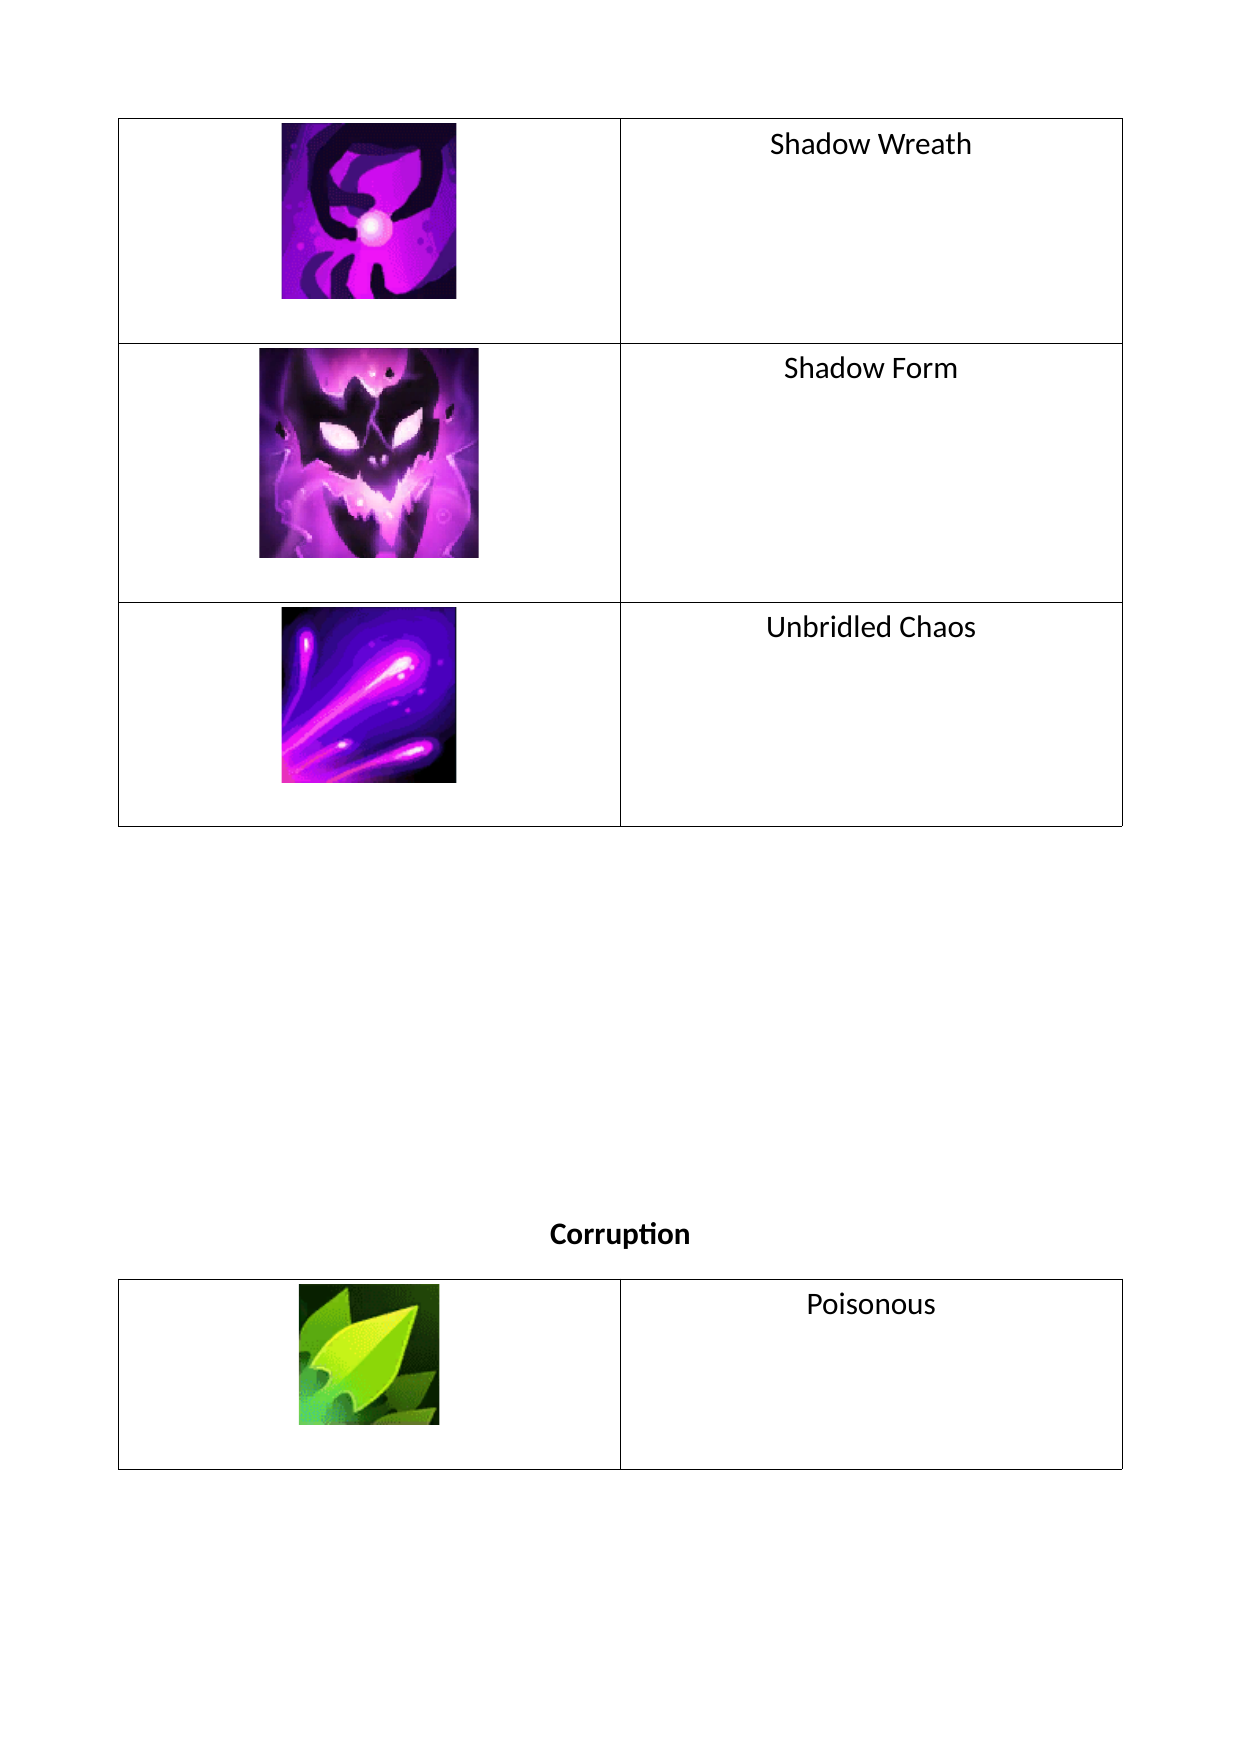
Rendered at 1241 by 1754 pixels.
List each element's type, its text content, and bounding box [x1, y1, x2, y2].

table_cell Shadow Wreath [621, 119, 1122, 343]
table_cell [119, 603, 620, 607]
table_cell [119, 344, 620, 602]
picture [298, 1284, 440, 1425]
table_cell [119, 608, 281, 782]
table_cell Unbridled Chaos [621, 603, 1122, 826]
table_cell Shadow Form [621, 344, 1122, 602]
picture [281, 607, 457, 783]
table_cell [119, 119, 620, 343]
picture [259, 348, 479, 558]
table_header Poisonous [621, 1280, 1122, 1469]
text Corruption [118, 1214, 1122, 1252]
table_cell [457, 608, 620, 782]
table_header [119, 1280, 620, 1469]
table_cell [119, 783, 620, 826]
picture [281, 123, 457, 299]
